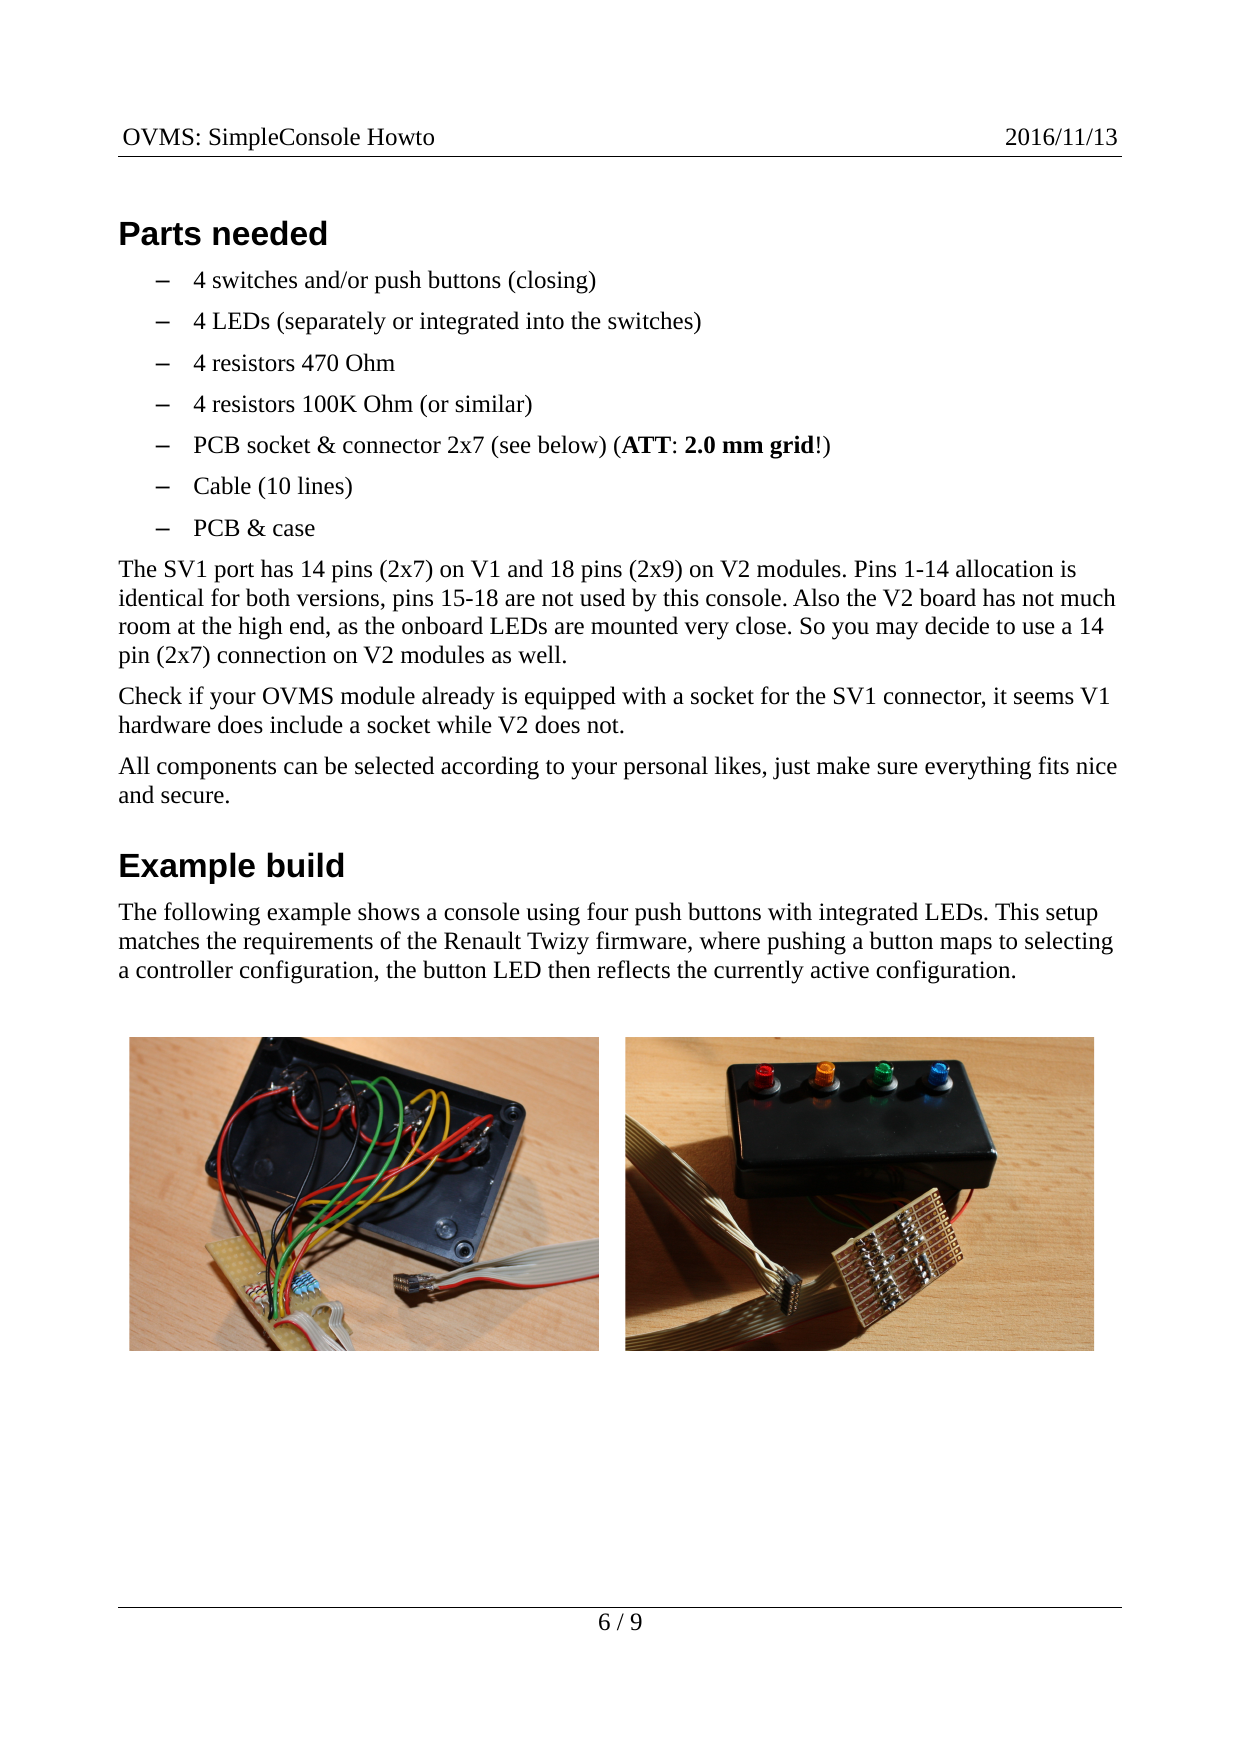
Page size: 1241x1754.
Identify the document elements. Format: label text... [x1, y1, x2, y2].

list 4 switches and/or push buttons (closing) [156, 265, 1122, 294]
text All components can be selected according to your personal likes, just make sure everything fits nice and secure. [118, 751, 1122, 809]
list 4 resistors 470 Ohm [156, 348, 1122, 376]
picture [625, 1037, 1095, 1351]
list 4 LEDs (separately or integrated into the switches) [156, 306, 1122, 335]
list 4 resistors 100K Ohm (or similar) [156, 389, 1122, 418]
list PCB & case [156, 513, 1122, 541]
picture [129, 1037, 599, 1351]
subtitle Parts needed [118, 214, 1122, 253]
text Check if your OVMS module already is equipped with a socket for the SV1 connector, it seems V1 hardware does include a socket while V2 does not. [118, 681, 1122, 739]
list Cable (10 lines) [156, 471, 1122, 500]
text The following example shows a console using four push buttons with integrated LEDs. This setup matches the requirements of the Renault Twizy firmware, where pushing a button maps to selecting a controller configuration, the button LED then reflects the currently active configuration. [118, 897, 1122, 984]
subtitle Example build [118, 846, 1122, 885]
list PCB socket & connector 2x7 (see below) (ATT: 2.0 mm grid!) [156, 430, 1122, 459]
text The SV1 port has 14 pins (2x7) on V1 and 18 pins (2x9) on V2 modules. Pins 1-14 allocation is identical for both versions, pins 15-18 are not used by this console. Also the V2 board has not much room at the high end, as the onboard LEDs are mounted very close. So you may decide to use a 14 pin (2x7) connection on V2 modules as well. [118, 554, 1122, 669]
